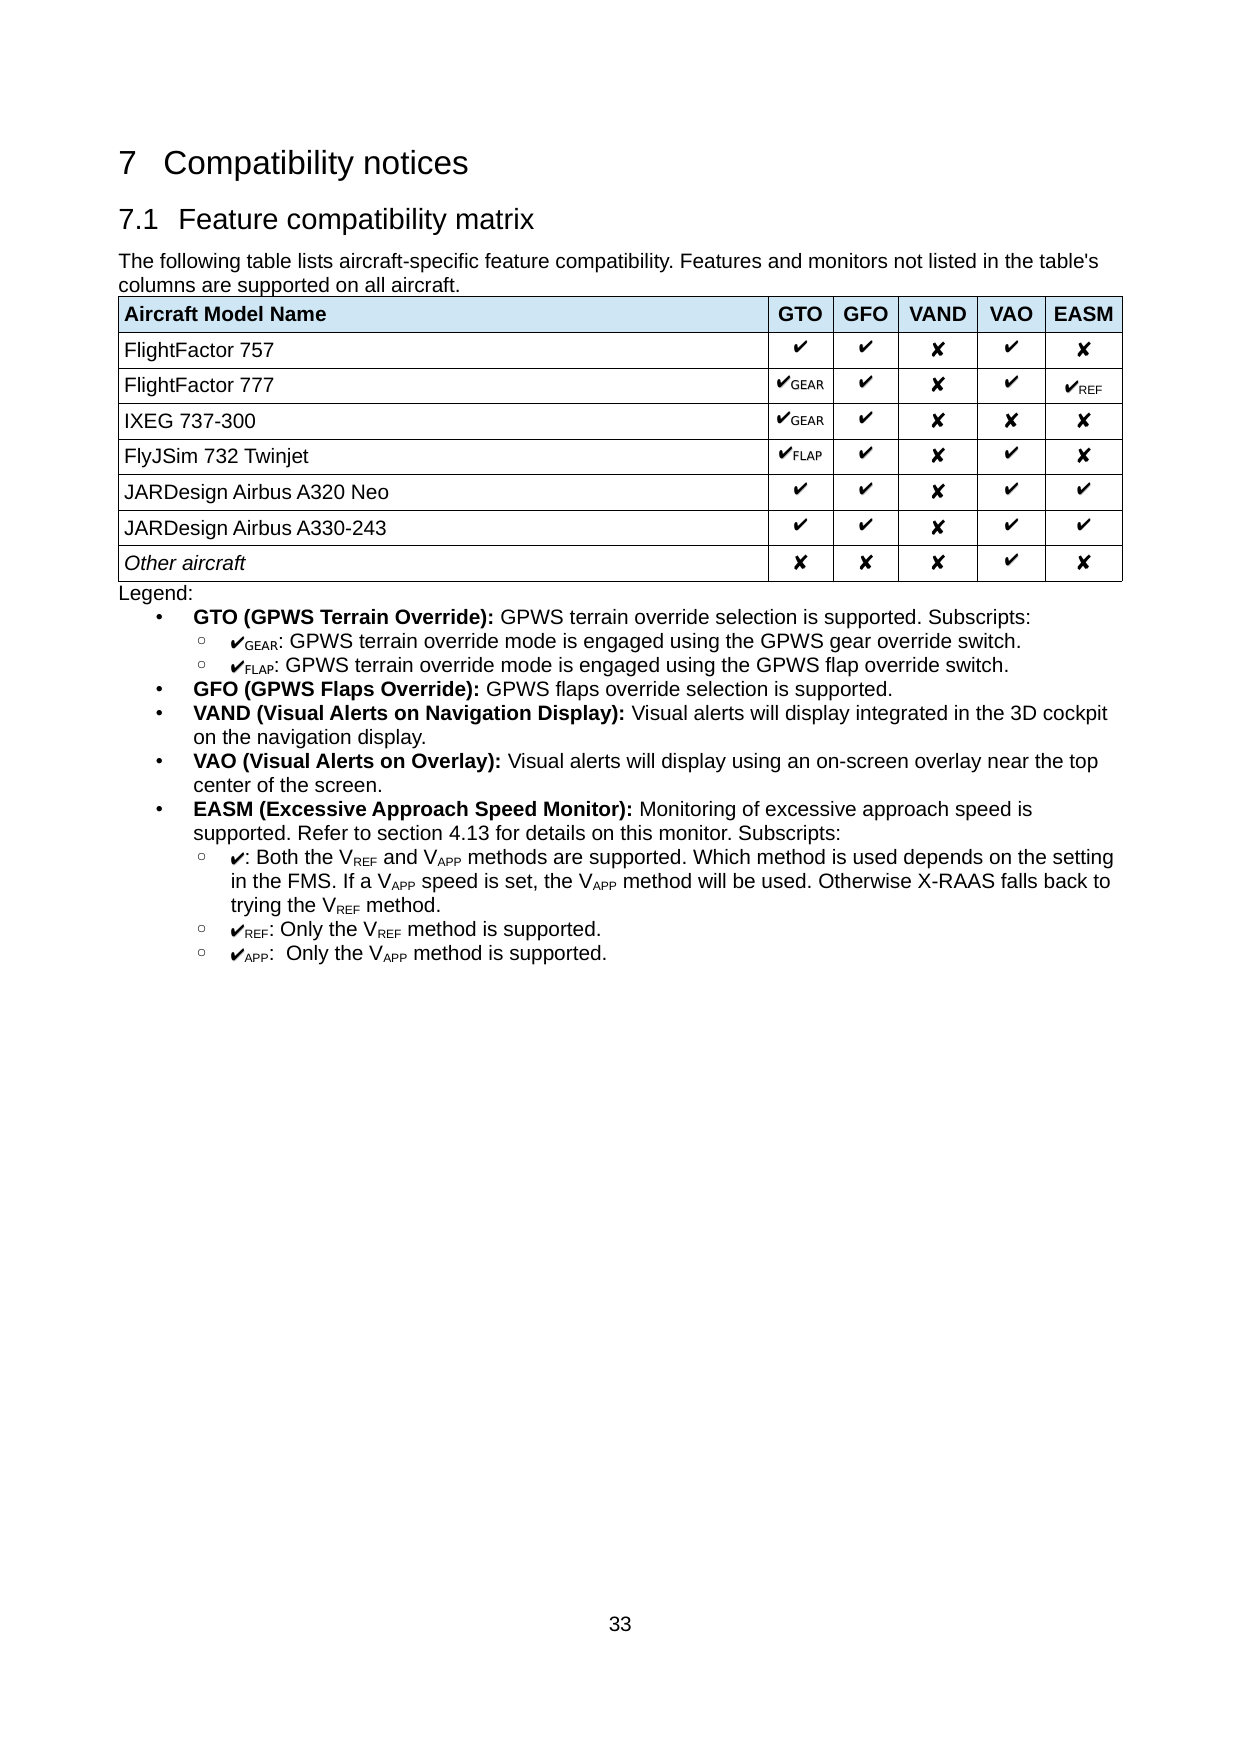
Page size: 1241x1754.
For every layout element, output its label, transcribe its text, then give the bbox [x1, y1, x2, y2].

table_cell FlyJSim 732 Twinjet [119, 440, 768, 474]
table_cell ✔ [978, 511, 1045, 545]
table_cell ✔ [1046, 511, 1122, 545]
subtitle Compatibility notices [118, 143, 1122, 182]
list ✔GEAR: GPWS terrain override mode is engaged using the GPWS gear override switch. [193, 629, 1122, 653]
list ✔: Both the VREF and VAPP methods are supported. Which method is used depends on the setting in the FMS. If a VAPP speed is set, the VAPP method will be used. Otherwise X-RAAS falls back to trying the VREF method. [193, 845, 1122, 917]
table_cell ✔ [978, 440, 1045, 474]
table_cell ✔ [769, 333, 833, 367]
table_cell ✔ [978, 546, 1045, 581]
table_cell ✔ [978, 475, 1045, 509]
table_cell IXEG 737-300 [119, 404, 768, 438]
table_cell ✔GEAR [769, 369, 833, 403]
table_cell ✘ [899, 404, 977, 438]
table_cell ✔ [978, 369, 1045, 403]
text The following table lists aircraft-specific feature compatibility. Features and monitors not listed in the table's columns are supported on all aircraft. [118, 248, 1122, 296]
table_cell ✔FLAP [769, 440, 833, 474]
list ✔APP: Only the VAPP method is supported. [193, 941, 1122, 965]
table_cell ✔ [834, 369, 898, 403]
table_cell ✔ [834, 404, 898, 438]
table_cell ✘ [1046, 440, 1122, 474]
table_cell ✘ [834, 546, 898, 581]
table_cell ✘ [899, 333, 977, 367]
table_cell FlightFactor 757 [119, 333, 768, 367]
table_cell ✔ [1046, 475, 1122, 509]
table_cell ✔GEAR [769, 404, 833, 438]
list VAND (Visual Alerts on Navigation Display): Visual alerts will display integrated in the 3D cockpit on the navigation display. [156, 701, 1122, 749]
list GTO (GPWS Terrain Override): GPWS terrain override selection is supported. Subscripts: [156, 605, 1122, 629]
table_header VAO [978, 297, 1045, 332]
text Legend: [118, 582, 1122, 605]
table_cell ✘ [899, 511, 977, 545]
table_cell ✘ [978, 404, 1045, 438]
list ✔REF: Only the VREF method is supported. [193, 917, 1122, 941]
table_cell ✔ [769, 475, 833, 509]
table_cell ✘ [899, 369, 977, 403]
table_cell ✘ [899, 546, 977, 581]
table_header GTO [769, 297, 833, 332]
list EASM (Excessive Approach Speed Monitor): Monitoring of excessive approach speed is supported. Refer to section 4.13 for details on this monitor. Subscripts: [156, 797, 1122, 845]
table_cell ✔ [978, 333, 1045, 367]
list GFO (GPWS Flaps Override): GPWS flaps override selection is supported. [156, 677, 1122, 701]
table_header VAND [899, 297, 977, 332]
table_cell FlightFactor 777 [119, 369, 768, 403]
subtitle Feature compatibility matrix [118, 202, 1122, 236]
table_cell Other aircraft [119, 546, 768, 581]
table_cell ✔ [834, 440, 898, 474]
table_cell ✘ [899, 440, 977, 474]
table_cell JARDesign Airbus A330-243 [119, 511, 768, 545]
table_header EASM [1046, 297, 1122, 332]
table_cell ✔ [834, 333, 898, 367]
table_cell JARDesign Airbus A320 Neo [119, 475, 768, 509]
table_header GFO [834, 297, 898, 332]
list ✔FLAP: GPWS terrain override mode is engaged using the GPWS flap override switch. [193, 653, 1122, 677]
table_cell ✔ [834, 511, 898, 545]
table_cell ✔ [769, 511, 833, 545]
table_cell ✔REF [1046, 369, 1122, 403]
table_header Aircraft Model Name [119, 297, 768, 332]
table_cell ✘ [1046, 404, 1122, 438]
table_cell ✘ [769, 546, 833, 581]
table_cell ✘ [1046, 546, 1122, 581]
table_cell ✘ [1046, 333, 1122, 367]
table_cell ✘ [899, 475, 977, 509]
list VAO (Visual Alerts on Overlay): Visual alerts will display using an on-screen overlay near the top center of the screen. [156, 749, 1122, 797]
table_cell ✔ [834, 475, 898, 509]
